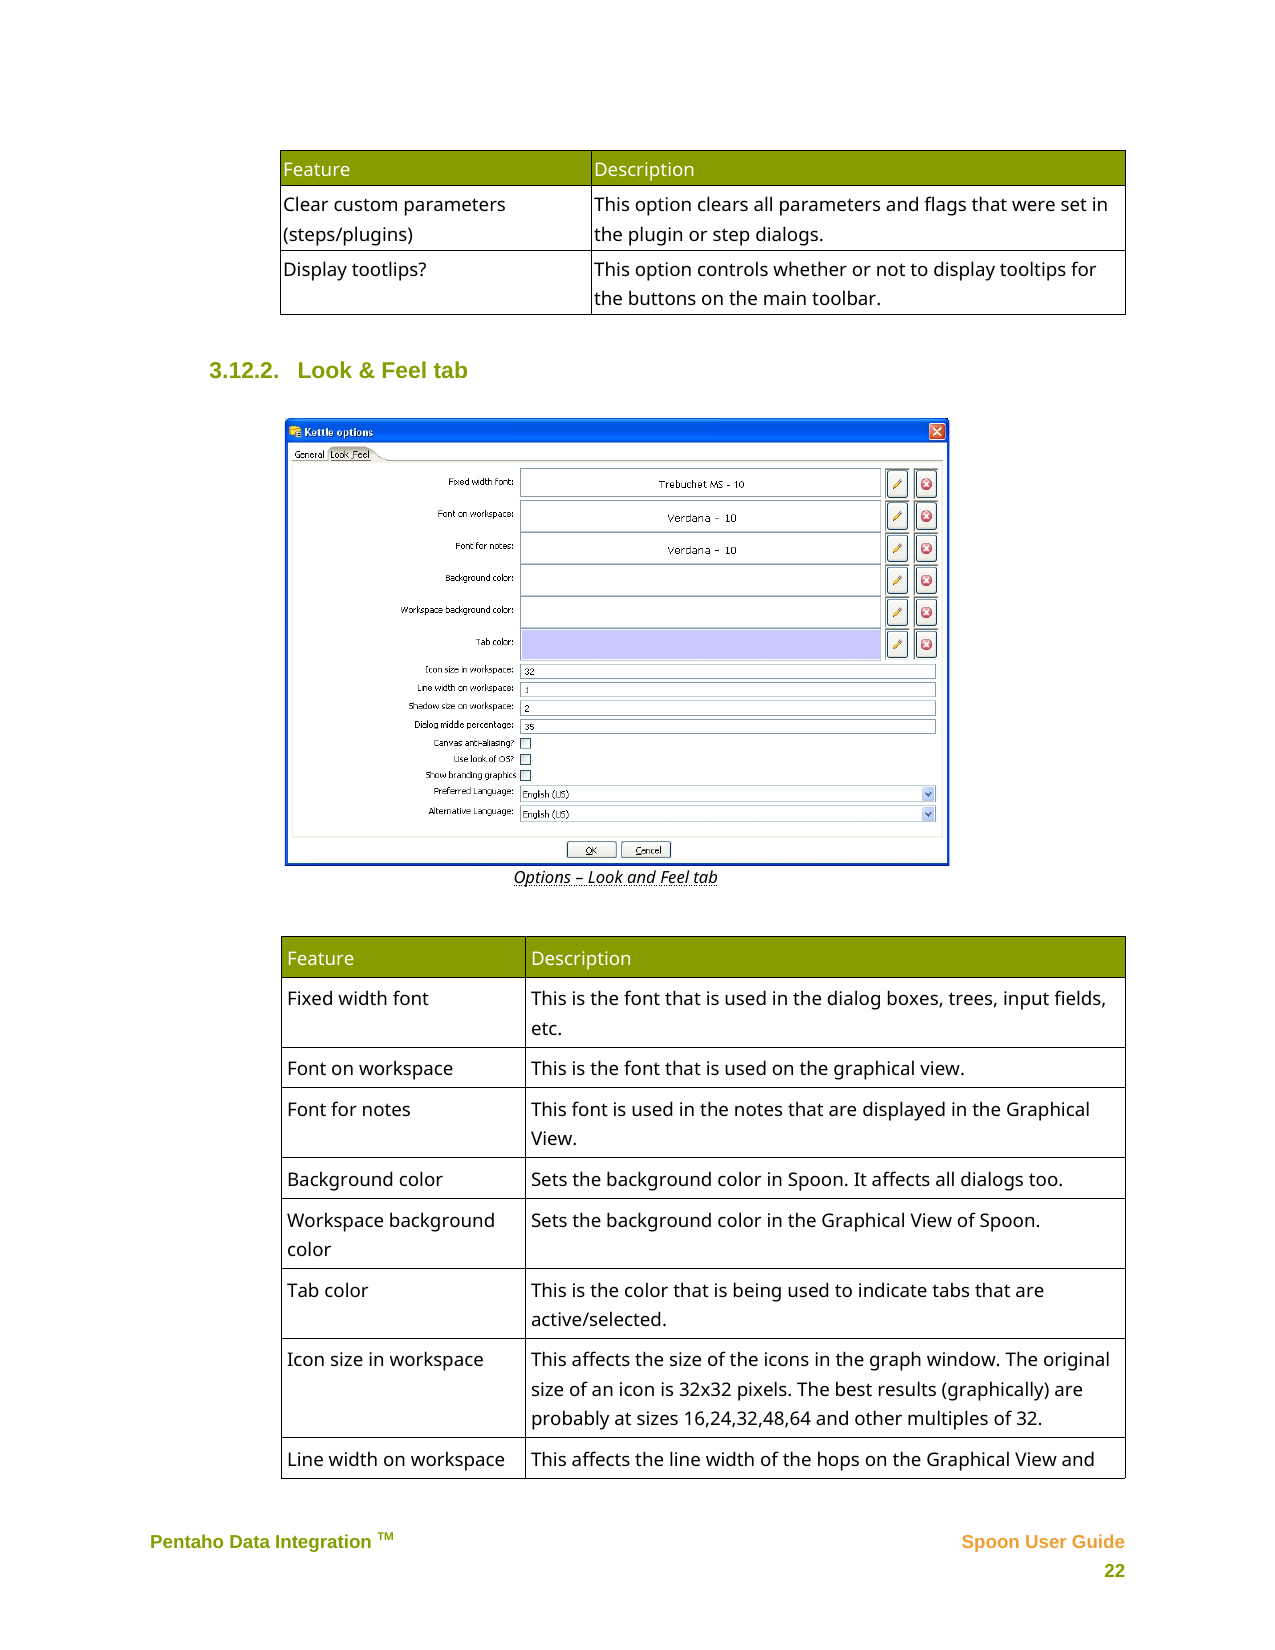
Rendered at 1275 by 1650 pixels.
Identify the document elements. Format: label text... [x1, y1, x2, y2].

subtitle Look & Feel tab [209, 351, 1125, 385]
table_cell Workspace background color [282, 1199, 525, 1268]
table_cell Font on workspace [282, 1048, 525, 1087]
table_cell Icon size in workspace [282, 1339, 525, 1437]
table_cell This is the color that is being used to indicate tabs that are active/selected. [526, 1269, 1125, 1338]
picture [284, 418, 950, 866]
text Options – Look and Feel tab [284, 866, 949, 888]
table_cell This affects the size of the icons in the graph window. The original size of an icon is 32x32 pixels. The best results (graphically) are probably at sizes 16,24,32,48,64 and other multiples of 32. [526, 1339, 1125, 1437]
table_cell Tab color [282, 1269, 525, 1338]
table_cell This option controls whether or not to display tooltips for the buttons on the main toolbar. [592, 251, 1125, 314]
table_cell This affects the line width of the hops on the Graphical View and [526, 1438, 1125, 1477]
table_cell This font is used in the notes that are displayed in the Graphical View. [526, 1088, 1125, 1157]
table_header Feature [281, 151, 591, 185]
table_cell Background color [282, 1158, 525, 1198]
table_cell This is the font that is used on the graphical view. [526, 1048, 1125, 1087]
table_cell Display tootlips? [281, 251, 591, 314]
table_header Description [526, 937, 1125, 977]
table_cell Clear custom parameters (steps/plugins) [281, 186, 591, 250]
table_cell Sets the background color in the Graphical View of Spoon. [526, 1199, 1125, 1268]
table_header Feature [282, 937, 525, 977]
table_cell Fixed width font [282, 978, 525, 1047]
table_cell Sets the background color in Spoon. It affects all dialogs too. [526, 1158, 1125, 1198]
table_cell This option clears all parameters and flags that were set in the plugin or step dialogs. [592, 186, 1125, 250]
table_cell Line width on workspace [282, 1438, 525, 1477]
table_header Description [592, 151, 1125, 185]
table_cell This is the font that is used in the dialog boxes, trees, input fields, etc. [526, 978, 1125, 1047]
table_cell Font for notes [282, 1088, 525, 1157]
